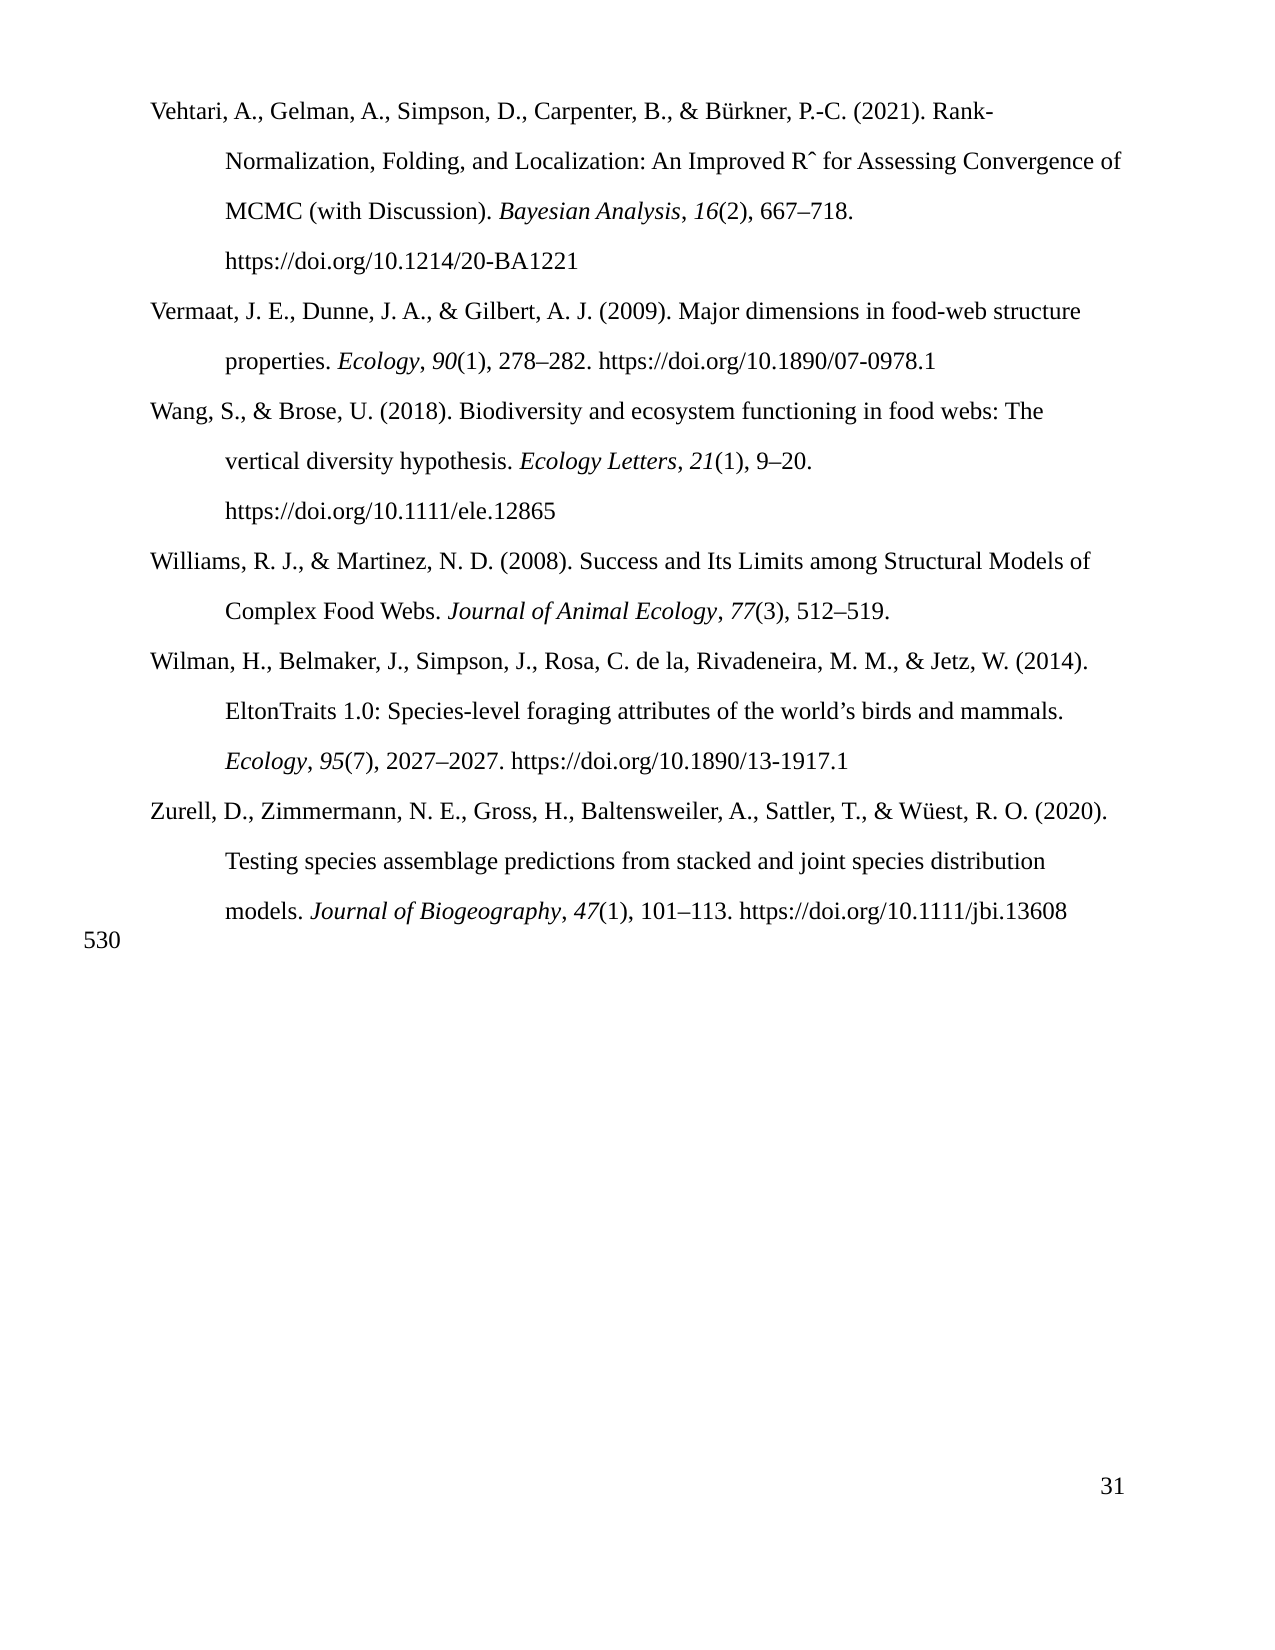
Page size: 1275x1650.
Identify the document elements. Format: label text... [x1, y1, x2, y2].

text Williams, R. J., & Martinez, N. D. (2008). Success and Its Limits among Structural Models of Complex Food Webs. Journal of Animal Ecology, 77(3), 512–519. [150, 525, 1125, 625]
text Wang, S., & Brose, U. (2018). Biodiversity and ecosystem functioning in food webs: The vertical diversity hypothesis. Ecology Letters, 21(1), 9–20. https://doi.org/10.1111/ele.12865 [150, 375, 1125, 525]
text Vehtari, A., Gelman, A., Simpson, D., Carpenter, B., & Bürkner, P.-C. (2021). Rank-Normalization, Folding, and Localization: An Improved Rˆ for Assessing Convergence of MCMC (with Discussion). Bayesian Analysis, 16(2), 667–718. https://doi.org/10.1214/20-BA1221 [150, 75, 1125, 275]
text Zurell, D., Zimmermann, N. E., Gross, H., Baltensweiler, A., Sattler, T., & Wüest, R. O. (2020). Testing species assemblage predictions from stacked and joint species distribution models. Journal of Biogeography, 47(1), 101–113. https://doi.org/10.1111/jbi.13608 [150, 775, 1125, 925]
text Vermaat, J. E., Dunne, J. A., & Gilbert, A. J. (2009). Major dimensions in food-web structure properties. Ecology, 90(1), 278–282. https://doi.org/10.1890/07-0978.1 [150, 275, 1125, 375]
text Wilman, H., Belmaker, J., Simpson, J., Rosa, C. de la, Rivadeneira, M. M., & Jetz, W. (2014). EltonTraits 1.0: Species-level foraging attributes of the world’s birds and mammals. Ecology, 95(7), 2027–2027. https://doi.org/10.1890/13-1917.1 [150, 625, 1125, 775]
